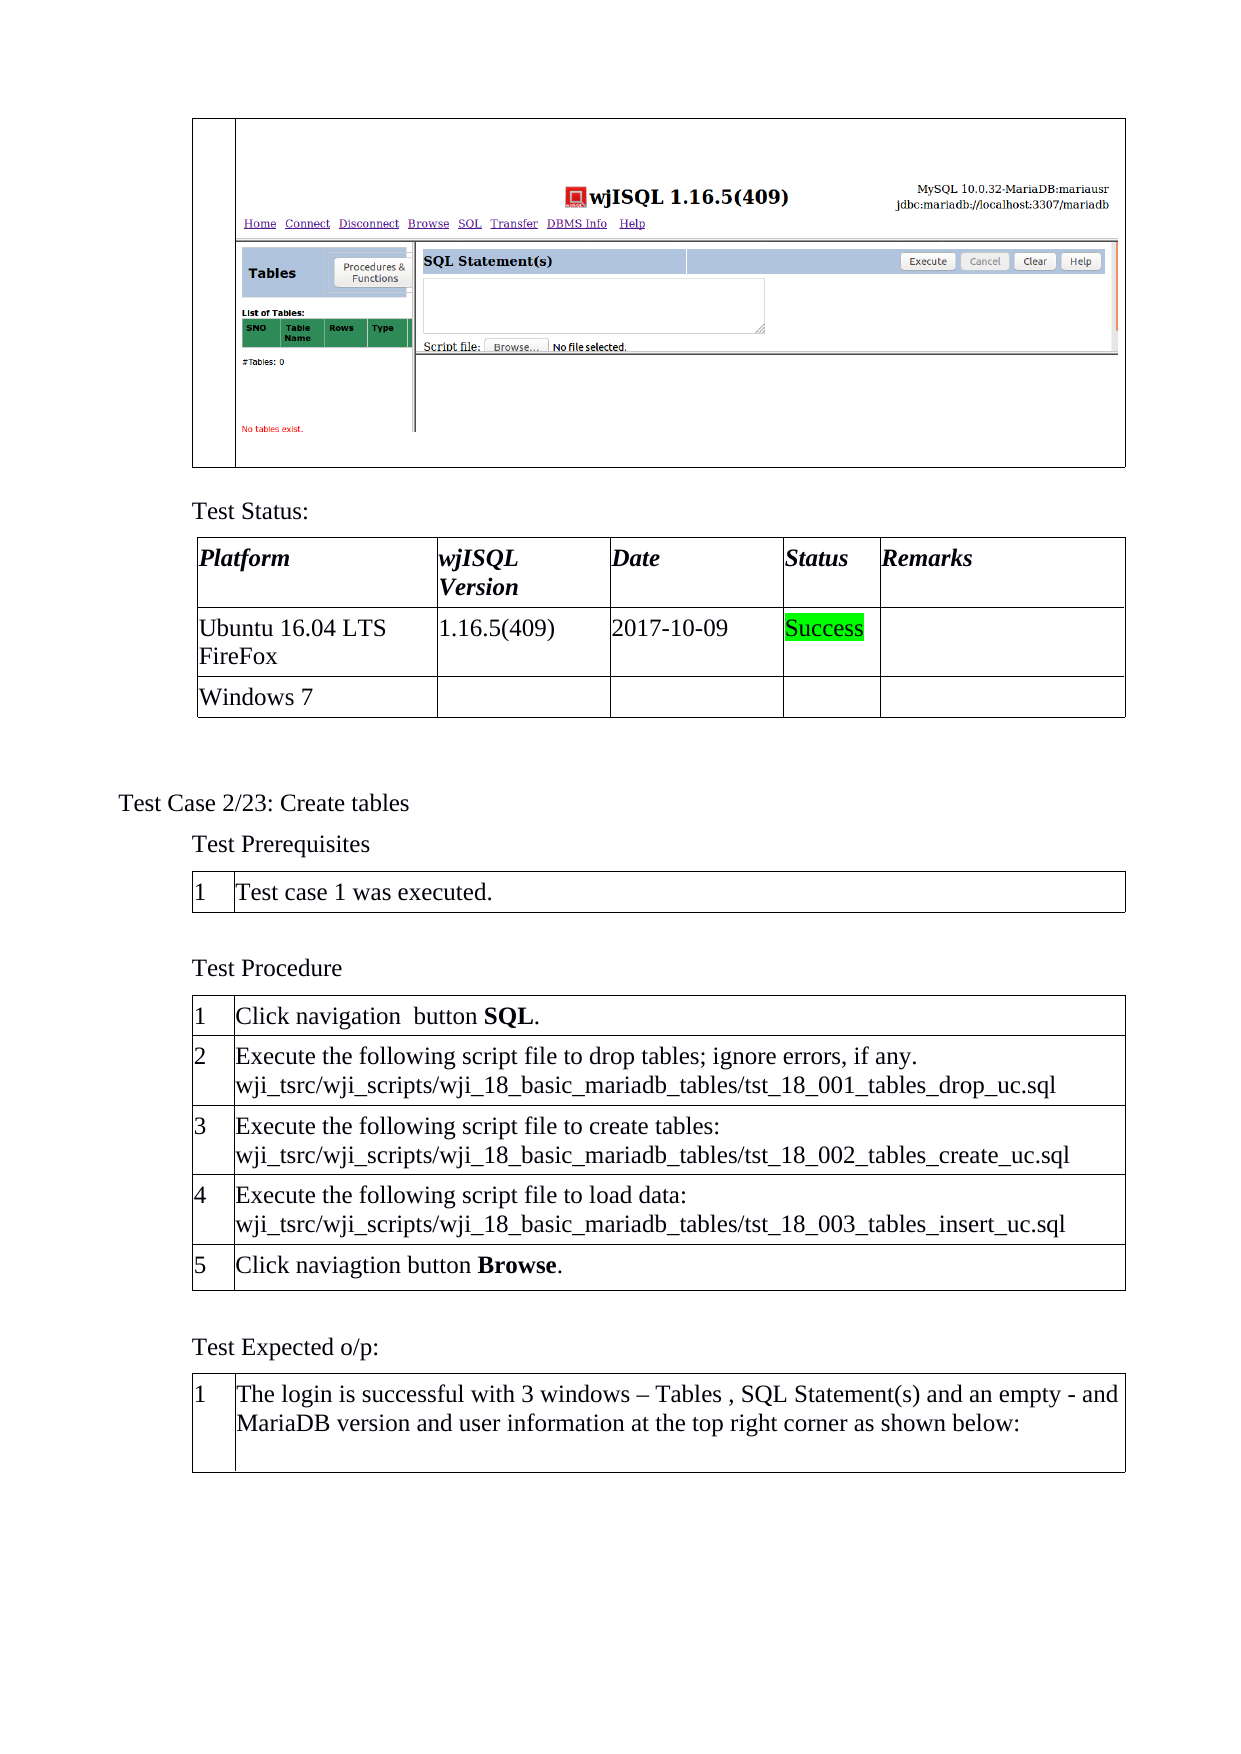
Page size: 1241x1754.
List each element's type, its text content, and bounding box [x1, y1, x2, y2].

table_header Test case 1 was executed. [235, 872, 1125, 911]
table_cell [881, 606, 1125, 676]
table_cell [611, 677, 783, 717]
table_header Status [784, 538, 880, 606]
table_cell 4 [193, 1175, 234, 1244]
text Test Procedure [118, 953, 1122, 982]
table_header wjISQL Version [438, 538, 610, 606]
text Test Status: [118, 496, 1122, 524]
table_cell Success [784, 608, 880, 676]
table_header The login is successful with 3 windows – Tables , SQL Statement(s) and an empty - and MariaDB version and user information at the top right corner as shown below: [236, 1374, 1125, 1471]
table_cell [881, 676, 1125, 717]
table_cell 2 [193, 1036, 234, 1105]
table_cell Execute the following script file to load data: wji_tsrc/wji_scripts/wji_18_basic_mariadb_tables/tst_18_003_tables_insert_uc.sql [235, 1175, 1125, 1244]
table_header Platform [198, 538, 437, 606]
table_cell [438, 677, 610, 717]
table_header 1 [193, 996, 234, 1035]
table_cell 2017-10-09 [611, 608, 783, 676]
table_cell 3 [193, 1106, 234, 1174]
table_header Remarks [881, 538, 1125, 606]
text Test Prerequisites [118, 829, 1122, 858]
table_header Date [611, 538, 783, 606]
picture [236, 181, 1118, 432]
table_header 1 [193, 872, 234, 911]
text Test Expected o/p: [118, 1332, 1122, 1361]
table_cell [784, 677, 880, 717]
table_cell 5 [193, 1245, 234, 1290]
table_header 1 [193, 1374, 235, 1471]
table_cell 1.16.5(409) [438, 608, 610, 676]
table_cell Click naviagtion button Browse. [235, 1245, 1125, 1290]
table_cell Windows 7 [198, 677, 437, 717]
text Test Case 2/23: Create tables [118, 788, 1122, 817]
table_cell Execute the following script file to create tables: wji_tsrc/wji_scripts/wji_18_basic_mariadb_tables/tst_18_002_tables_create_uc.sql [235, 1106, 1125, 1174]
table_cell Ubuntu 16.04 LTS FireFox [198, 608, 437, 676]
table_cell Execute the following script file to drop tables; ignore errors, if any. wji_tsrc/wji_scripts/wji_18_basic_mariadb_tables/tst_18_001_tables_drop_uc.sql [235, 1036, 1125, 1105]
table_header [193, 119, 235, 466]
table_header [236, 119, 1125, 466]
table_header Click navigation button SQL. [235, 996, 1125, 1035]
